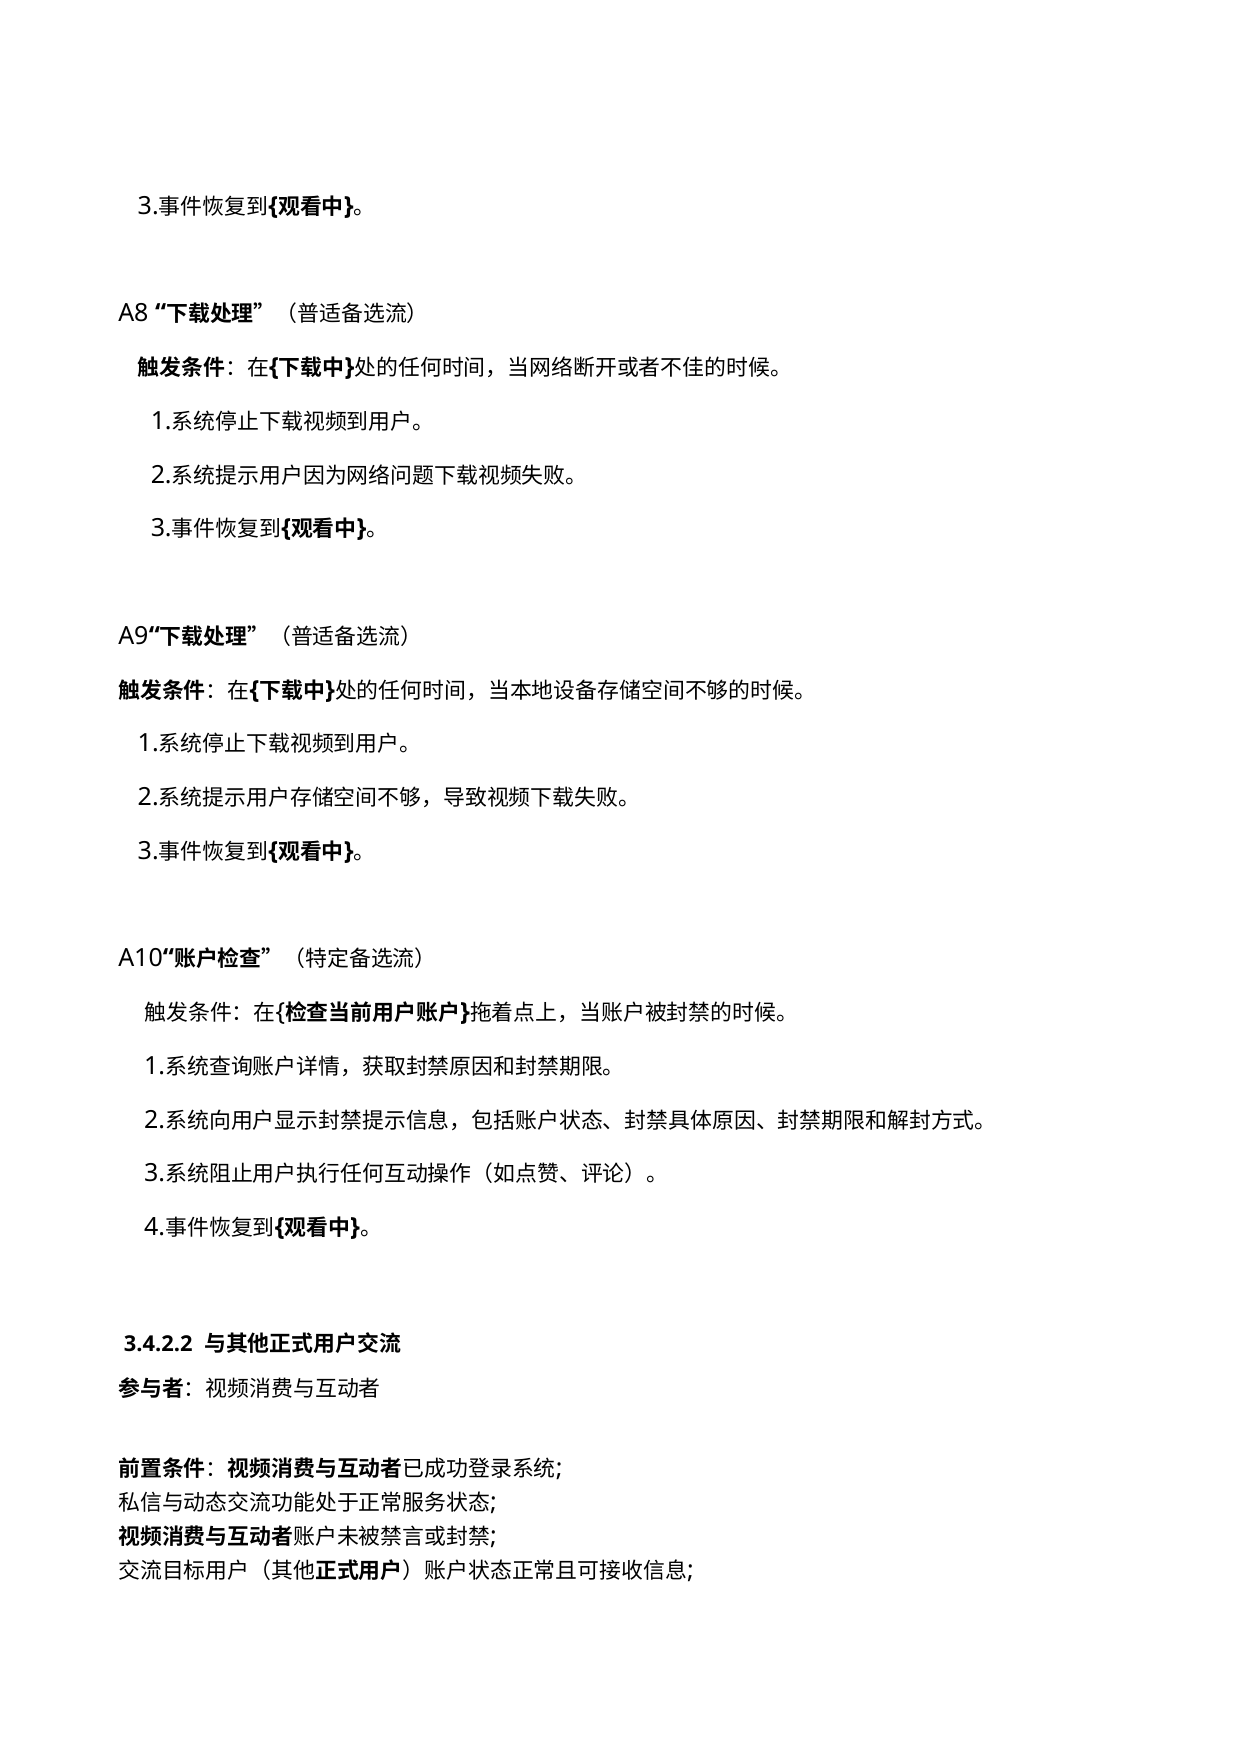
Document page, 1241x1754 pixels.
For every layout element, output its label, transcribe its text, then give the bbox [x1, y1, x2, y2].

text A8 “下载处理”（普适备选流） [118, 295, 1122, 329]
text 3.事件恢复到{观看中}。 [118, 833, 1122, 867]
text 1.系统查询账户详情，获取封禁原因和封禁期限。 [118, 1048, 1122, 1082]
text 2.系统向用户显示封禁提示信息，包括账户状态、封禁具体原因、封禁期限和解封方式。 [118, 1101, 1122, 1135]
text 参与者：视频消费与互动者 [118, 1371, 1122, 1402]
text 私信与动态交流功能处于正常服务状态; [118, 1483, 1122, 1517]
text 3.事件恢复到{观看中}。 [118, 188, 1122, 222]
text 1.系统停止下载视频到用户。 [118, 725, 1122, 759]
text A10“账户检查”（特定备选流） [118, 940, 1122, 974]
text 触发条件：在{下载中}处的任何时间，当网络断开或者不佳的时候。 [118, 349, 1122, 383]
text 2.系统提示用户因为网络问题下载视频失败。 [118, 456, 1122, 490]
text 前置条件：视频消费与互动者已成功登录系统; [118, 1449, 1122, 1483]
text 4.事件恢复到{观看中}。 [118, 1209, 1122, 1243]
text 1.系统停止下载视频到用户。 [118, 403, 1122, 437]
text 交流目标用户（其他正式用户）账户状态正常且可接收信息; [118, 1551, 1122, 1585]
text 触发条件：在{检查当前用户账户}拖着点上，当账户被封禁的时候。 [118, 994, 1122, 1028]
text A9“下载处理”（普适备选流） [118, 618, 1122, 652]
text 2.系统提示用户存储空间不够，导致视频下载失败。 [118, 779, 1122, 813]
text 视频消费与互动者账户未被禁言或封禁; [118, 1517, 1122, 1551]
subtitle 与其他正式用户交流 [118, 1326, 1122, 1358]
text 3.事件恢复到{观看中}。 [118, 510, 1122, 544]
text 3.系统阻止用户执行任何互动操作（如点赞、评论）。 [118, 1155, 1122, 1189]
text 触发条件：在{下载中}处的任何时间，当本地设备存储空间不够的时候。 [118, 671, 1122, 705]
